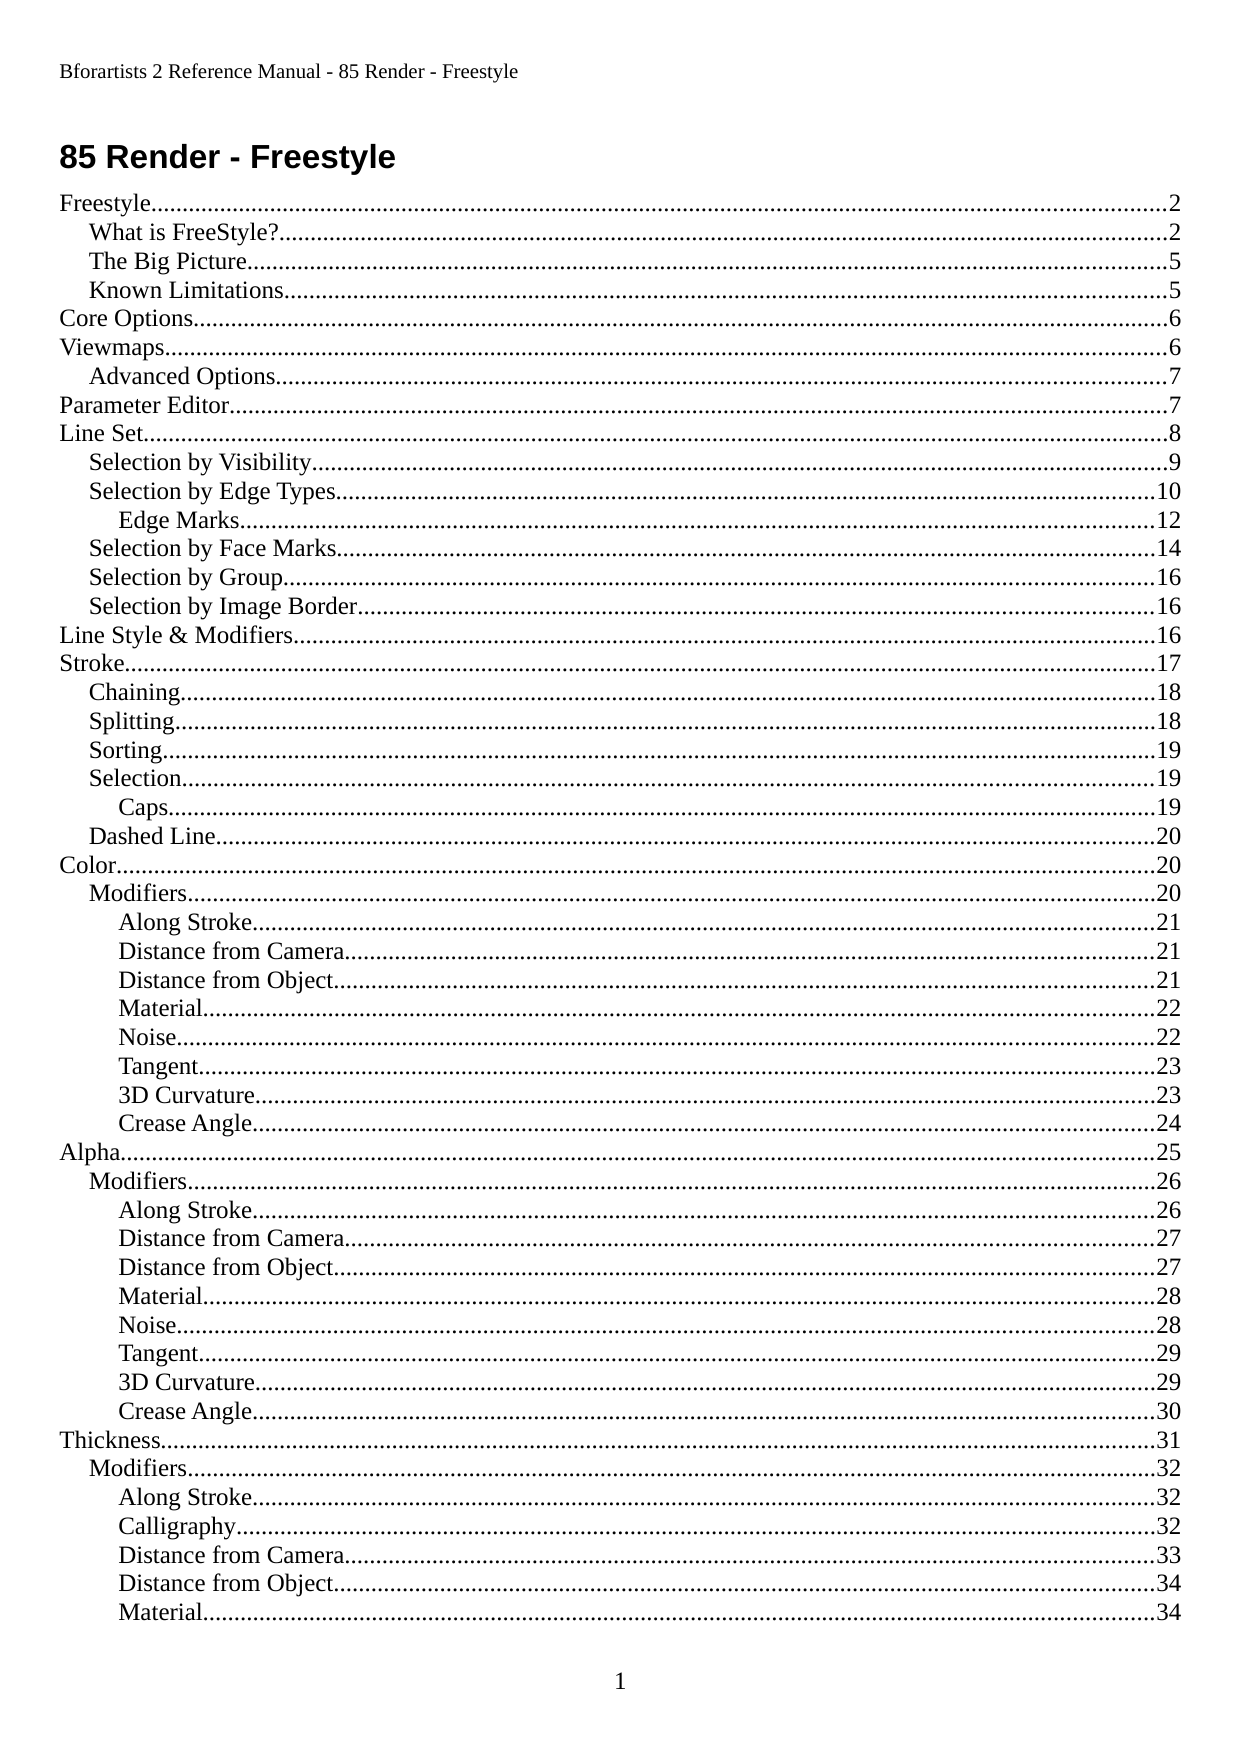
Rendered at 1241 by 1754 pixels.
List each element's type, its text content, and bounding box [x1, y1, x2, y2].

text Selection by Edge Types 10 [88, 476, 1181, 505]
text 3D Curvature 29 [118, 1367, 1181, 1396]
text Core Options 6 [59, 303, 1181, 332]
text Sorting 19 [88, 735, 1181, 763]
text Distance from Camera 27 [118, 1223, 1181, 1252]
text Calligraphy 32 [118, 1511, 1181, 1540]
text Along Stroke 21 [118, 907, 1181, 936]
text Alpha 25 [59, 1137, 1181, 1166]
text Crease Angle 30 [118, 1396, 1181, 1425]
text Material 34 [118, 1597, 1181, 1626]
text Caps 19 [118, 792, 1181, 821]
text Distance from Object 34 [118, 1568, 1181, 1597]
text Along Stroke 32 [118, 1482, 1181, 1511]
text Tangent 29 [118, 1338, 1181, 1367]
text Selection 19 [88, 763, 1181, 792]
text Thickness 31 [59, 1425, 1181, 1453]
text What is FreeStyle? 2 [88, 217, 1181, 246]
text Distance from Object 21 [118, 965, 1181, 993]
text Line Set 8 [59, 418, 1181, 447]
text Line Style & Modifiers 16 [59, 620, 1181, 648]
text Selection by Visibility 9 [88, 447, 1181, 476]
text Modifiers 26 [88, 1166, 1181, 1195]
text Distance from Camera 33 [118, 1540, 1181, 1568]
text Selection by Image Border 16 [88, 591, 1181, 620]
text Noise 28 [118, 1310, 1181, 1338]
text 3D Curvature 23 [118, 1080, 1181, 1108]
text Stroke 17 [59, 648, 1181, 677]
text Modifiers 32 [88, 1453, 1181, 1482]
text Color 20 [59, 850, 1181, 878]
text Material 28 [118, 1281, 1181, 1310]
text Tangent 23 [118, 1051, 1181, 1080]
text The Big Picture 5 [88, 246, 1181, 275]
subtitle 85 Render - Freestyle [59, 138, 1181, 176]
text Crease Angle 24 [118, 1108, 1181, 1137]
text Dashed Line 20 [88, 821, 1181, 850]
text Material 22 [118, 993, 1181, 1022]
text Splitting 18 [88, 706, 1181, 735]
text Noise 22 [118, 1022, 1181, 1051]
text Parameter Editor 7 [59, 390, 1181, 418]
text Distance from Camera 21 [118, 936, 1181, 965]
text Viewmaps 6 [59, 332, 1181, 361]
text Modifiers 20 [88, 878, 1181, 907]
text Selection by Face Marks 14 [88, 533, 1181, 562]
text Edge Marks 12 [118, 505, 1181, 533]
text Advanced Options 7 [88, 361, 1181, 390]
text Chaining 18 [88, 677, 1181, 706]
text Freestyle 2 [59, 188, 1181, 217]
text Distance from Object 27 [118, 1252, 1181, 1281]
text Along Stroke 26 [118, 1195, 1181, 1223]
text Known Limitations 5 [88, 275, 1181, 303]
text Selection by Group 16 [88, 562, 1181, 591]
